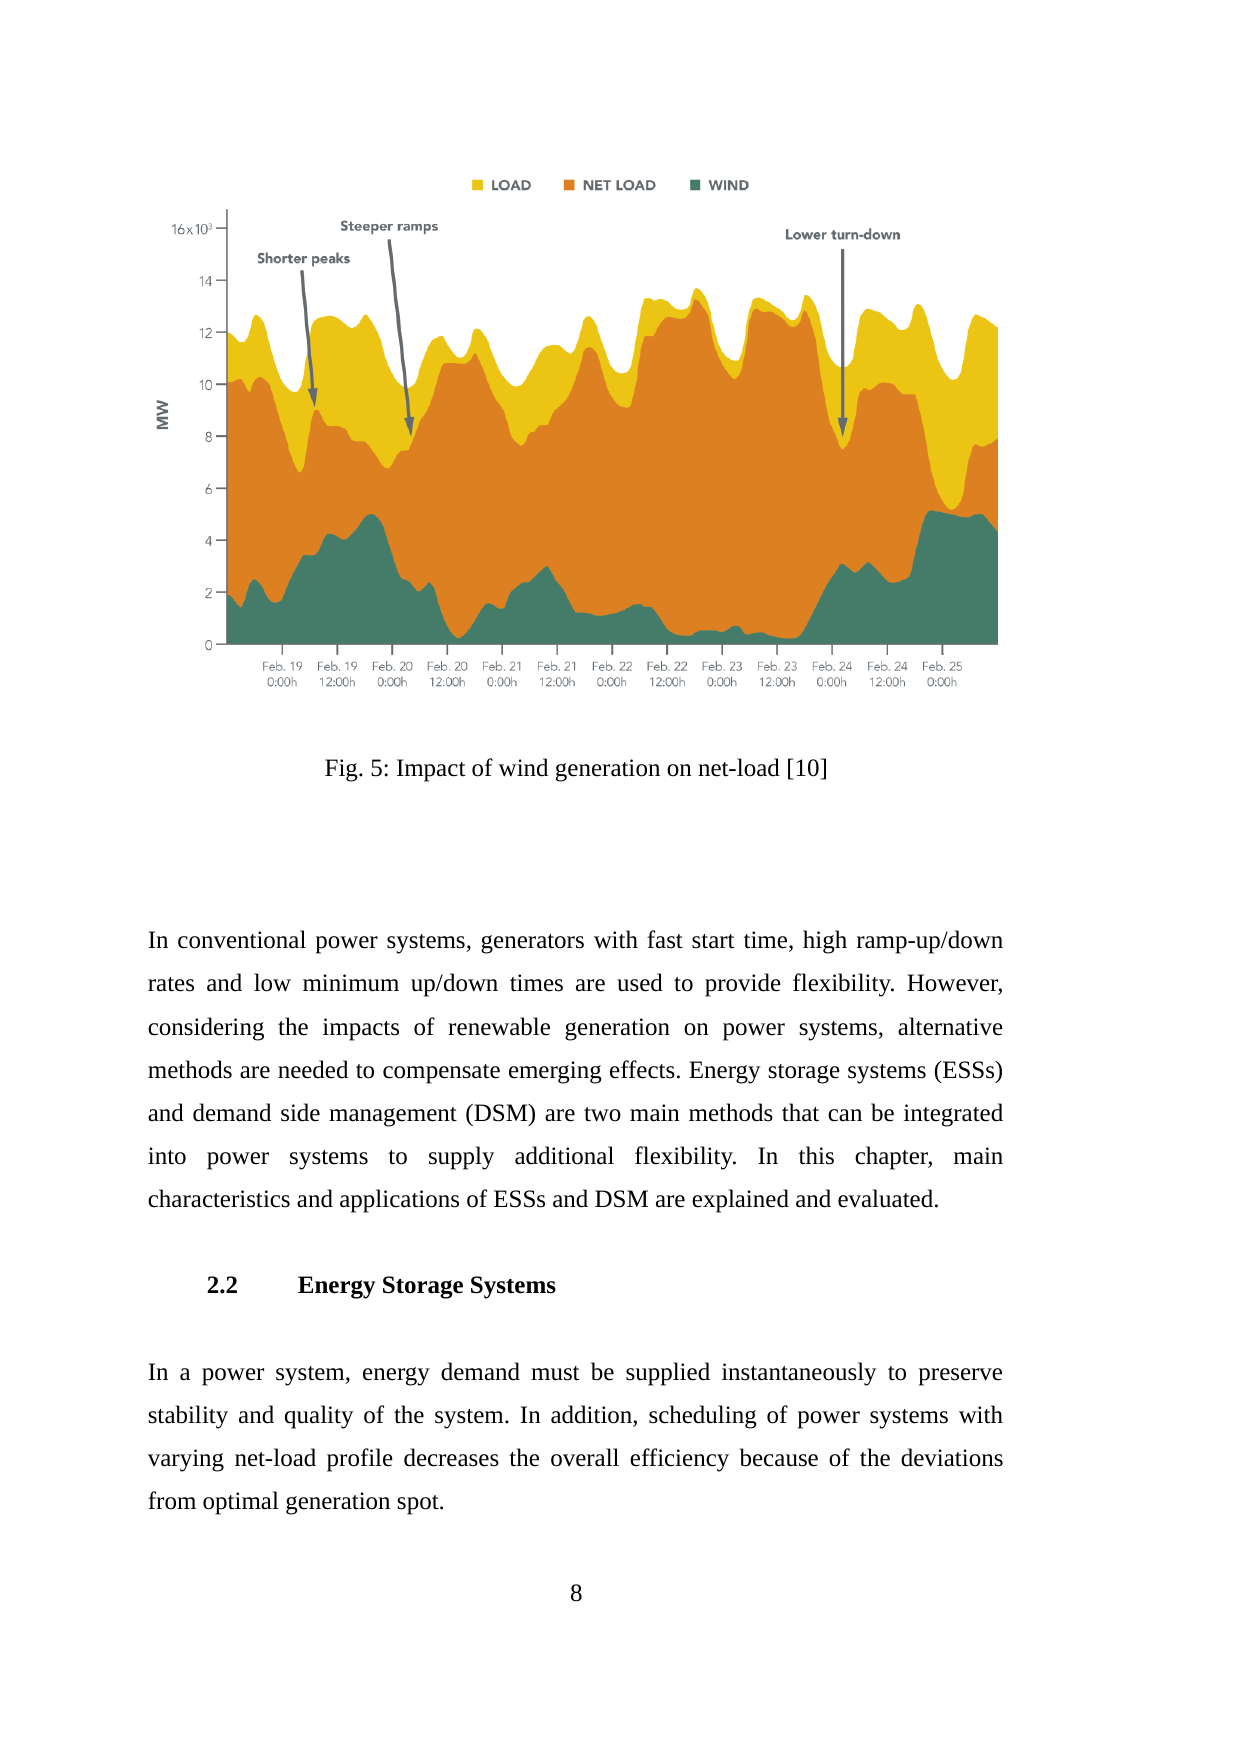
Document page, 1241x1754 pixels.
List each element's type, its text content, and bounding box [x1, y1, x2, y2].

text In conventional power systems, generators with fast start time, high ramp-up/down rates and low minimum up/down times are used to provide flexibility. However, considering the impacts of renewable generation on power systems, alternative methods are needed to compensate emerging effects. Energy storage systems (ESSs) and demand side management (DSM) are two main methods that can be integrated into power systems to supply additional flexibility. In this chapter, main characteristics and applications of ESSs and DSM are explained and evaluated. [148, 925, 1004, 1213]
text Fig. 5: Impact of wind generation on net-load [10]⁠ [148, 753, 1004, 782]
picture [147, 160, 1005, 700]
text In a power system, energy demand must be supplied instantaneously to preserve stability and quality of the system. In addition, scheduling of power systems with varying net-load profile decreases the overall efficiency because of the deviations from optimal generation spot. [148, 1357, 1004, 1515]
list Energy Storage Systems [148, 1270, 1004, 1299]
